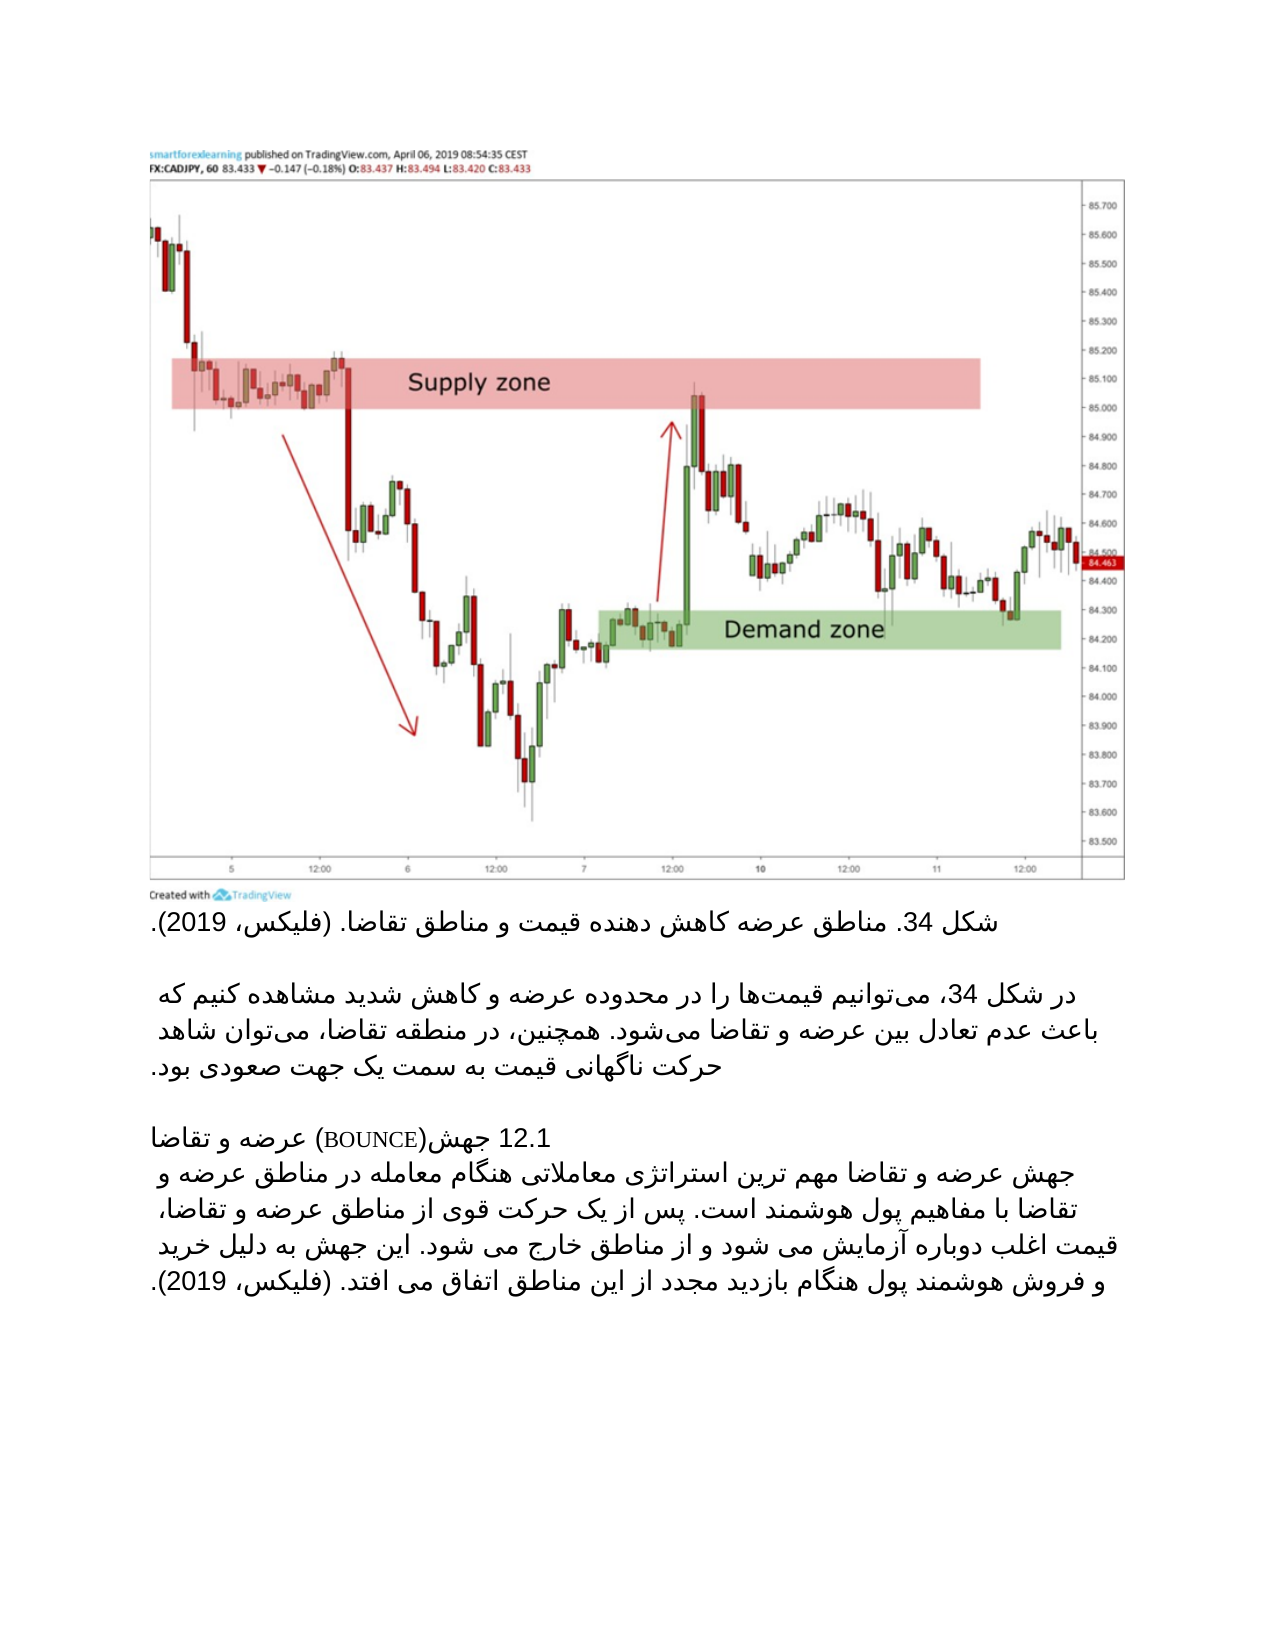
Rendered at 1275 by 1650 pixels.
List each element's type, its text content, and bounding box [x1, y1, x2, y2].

text جهش عرضه و تقاضا مهم ترین استراتژی معاملاتی هنگام معامله در مناطق عرضه و تقاضا با مفاهیم پول هوشمند است. پس از یک حرکت قوی از مناطق عرضه و تقاضا، قیمت اغلب دوباره آزمایش می شود و از مناطق خارج می شود. این جهش به دلیل خرید و فروش هوشمند پول هنگام بازدید مجدد از این مناطق اتفاق می افتد. (فلیکس، 2019). [150, 1157, 1125, 1297]
text در شکل 34، می‌توانیم قیمت‌ها را در محدوده عرضه و کاهش شدید مشاهده کنیم که باعث عدم تعادل بین عرضه و تقاضا می‌شود. همچنین، در منطقه تقاضا، می‌توان شاهد حرکت ناگهانی قیمت به سمت یک جهت صعودی بود. [150, 978, 1125, 1081]
text 12.1 جهش(BOUNCE) عرضه و تقاضا [150, 1122, 1125, 1153]
text شکل 34. مناطق عرضه کاهش دهنده قیمت و مناطق تقاضا. (فلیکس، 2019). [150, 906, 1125, 937]
